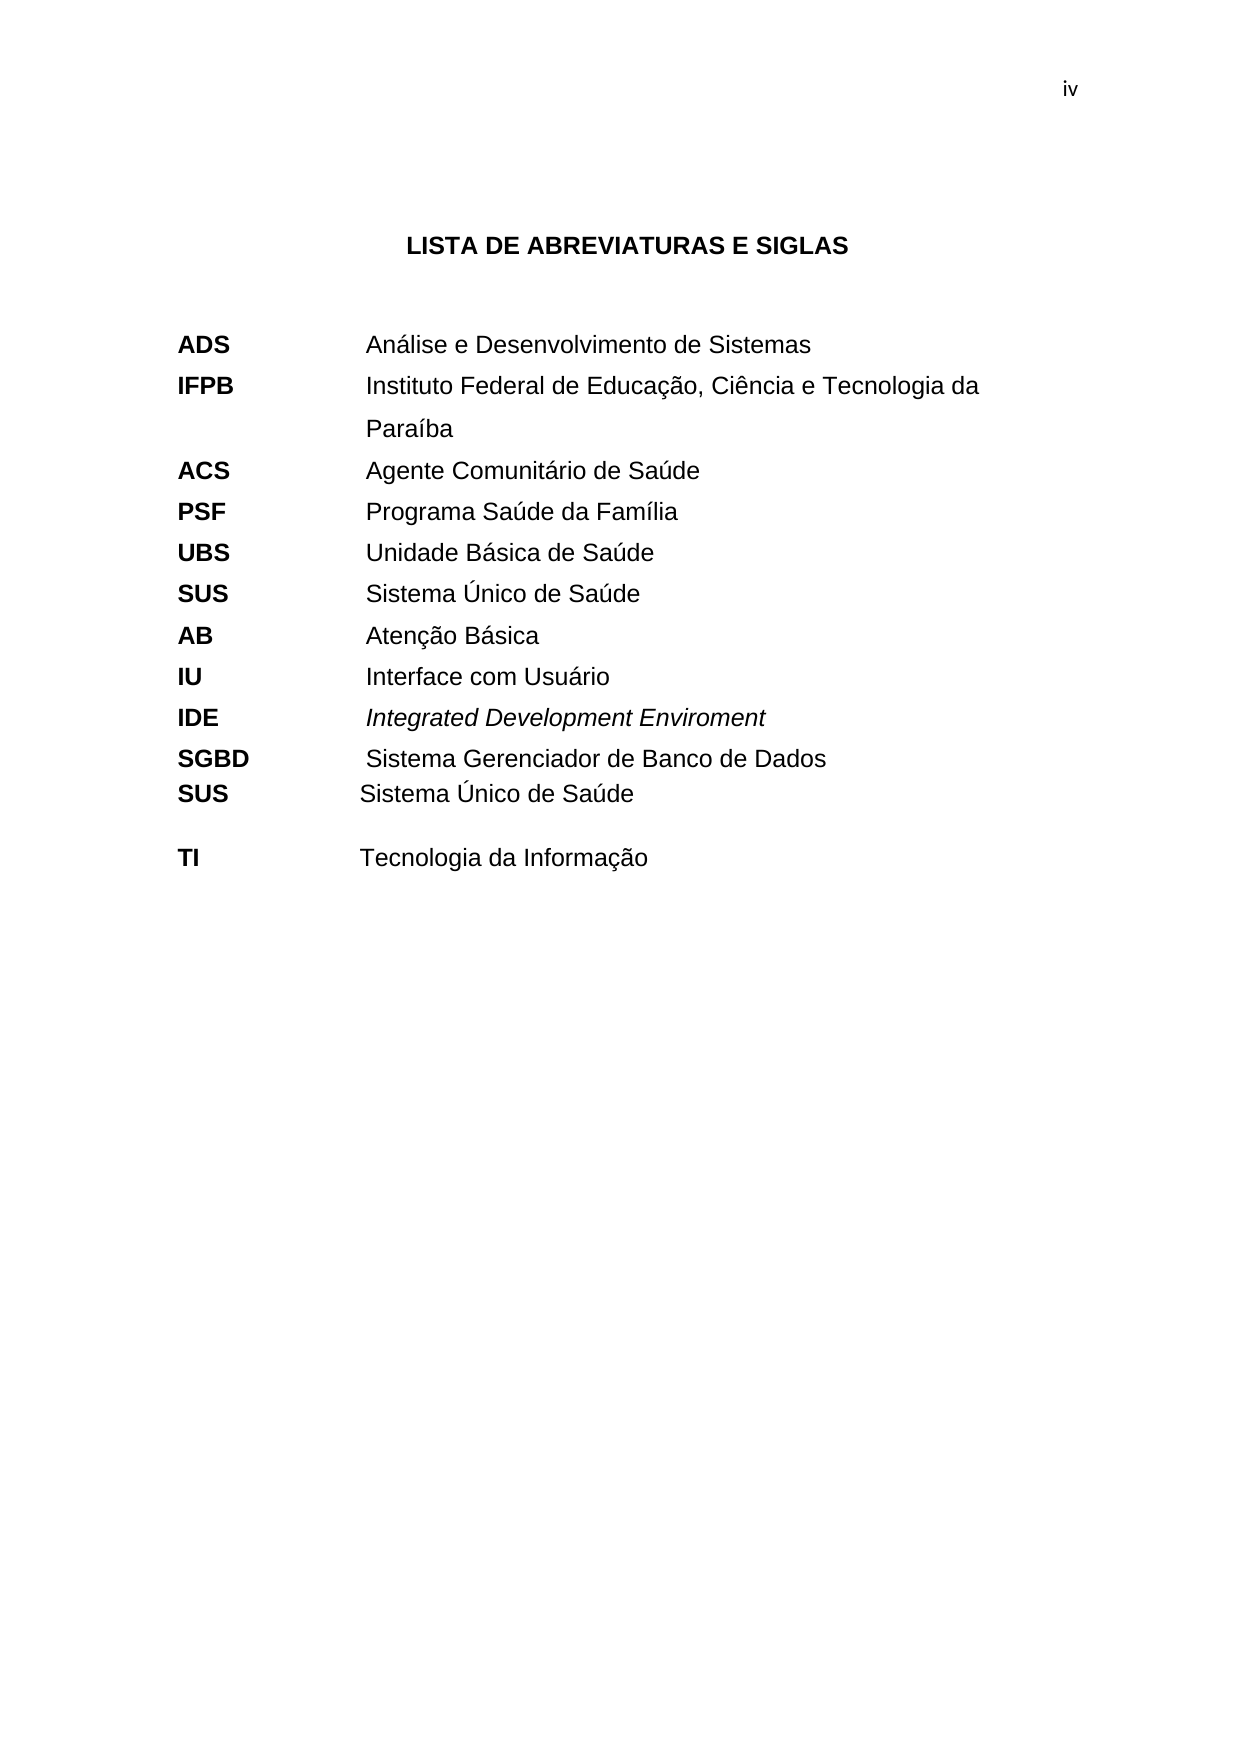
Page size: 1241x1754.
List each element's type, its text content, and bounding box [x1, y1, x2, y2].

table_cell SUS [166, 573, 354, 614]
table_cell IU [166, 656, 354, 697]
table_cell Atenção Básica [354, 615, 1078, 656]
table_cell Sistema Gerenciador de Banco de Dados [354, 738, 1078, 779]
table_cell Interface com Usuário [354, 656, 1078, 697]
table_cell IFPB [166, 365, 354, 449]
table_cell Unidade Básica de Saúde [354, 532, 1078, 573]
table_header ADS [166, 324, 354, 365]
text TI Tecnologia da Informação [177, 843, 1078, 872]
text LISTA DE ABREVIATURAS E SIGLAS [177, 231, 1078, 259]
table_cell AB [166, 615, 354, 656]
table_cell PSF [166, 491, 354, 532]
table_cell Integrated Development Enviroment [354, 697, 1078, 738]
table_cell IDE [166, 697, 354, 738]
table_header Análise e Desenvolvimento de Sistemas [354, 324, 1078, 365]
table_cell Instituto Federal de Educação, Ciência e Tecnologia da Paraíba [354, 365, 1078, 449]
table_cell Sistema Único de Saúde [354, 573, 1078, 614]
table_cell UBS [166, 532, 354, 573]
table_cell Agente Comunitário de Saúde [354, 450, 1078, 491]
table_cell Programa Saúde da Família [354, 491, 1078, 532]
table_cell SGBD [166, 738, 354, 779]
text SUS Sistema Único de Saúde [177, 779, 1078, 808]
table_cell ACS [166, 450, 354, 491]
